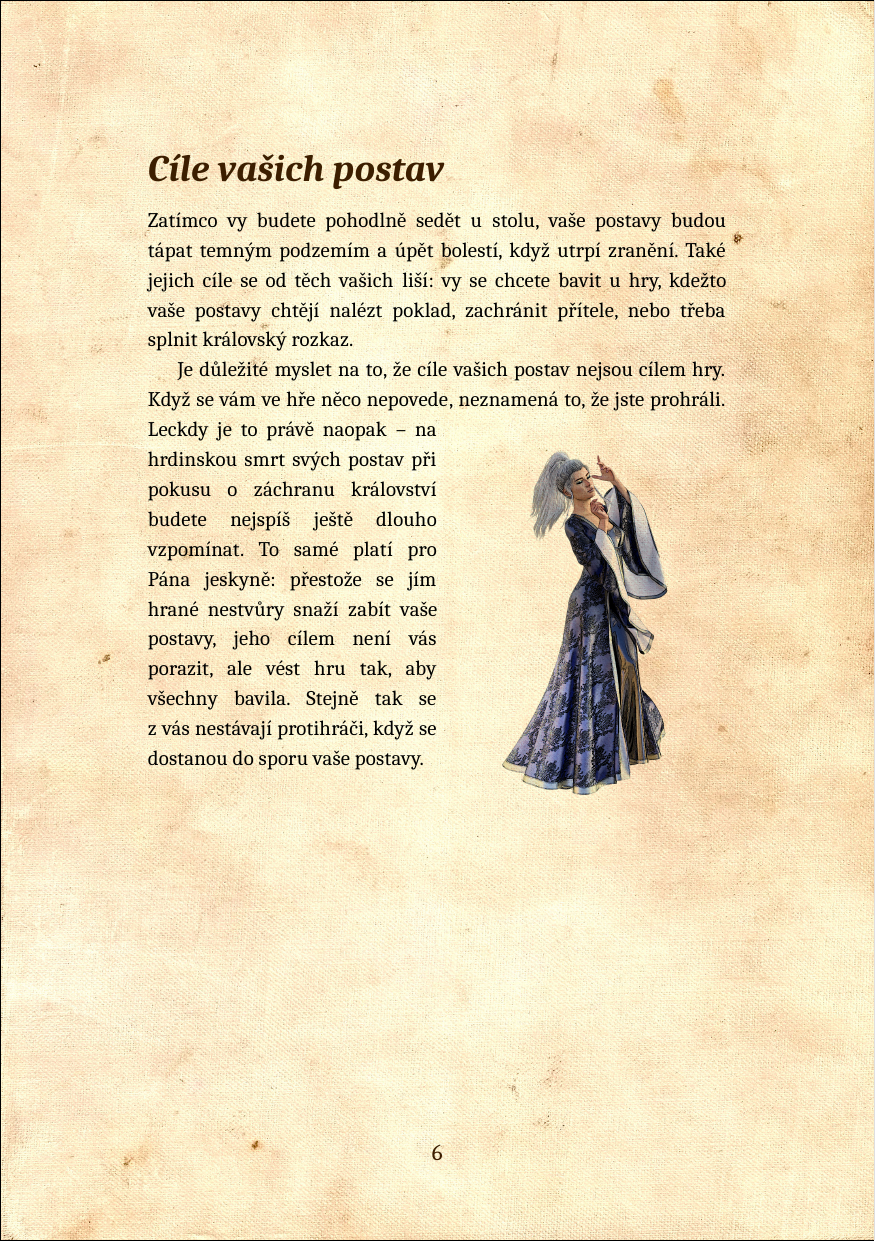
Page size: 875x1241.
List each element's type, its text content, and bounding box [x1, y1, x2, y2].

text Zatímco vy budete pohodlně sedět u⁠ stolu, vaše postavy budou tápat temným podzemím a⁠ úpět bolestí, když utrpí zranění. Také jejich cíle se od těch vašich liší: vy se chcete bavit u⁠ hry, kdežto vaše postavy chtějí nalézt poklad, zachránit přítele, nebo třeba splnit královský rozkaz. Je důležité myslet na to, že cíle vašich postav nejsou cílem hry. Když se vám ve hře něco nepovede, neznamená to, že jste prohráli. Leckdy je to právě naopak – na hrdinskou smrt svých postav při pokusu o⁠ záchranu království budete nejspíš ještě dlouho vzpomínat. To samé platí pro Pána jeskyně: přestože se jím hrané nestvůry snaží zabít vaše postavy, jeho cílem není vás porazit, ale vést hru tak, aby všechny bavila. Stejně tak se z⁠ vás nestávají protihráči, když se dostanou do sporu vaše postavy. [148, 208, 726, 771]
picture [1, 1, 874, 1240]
subtitle Cíle vašich postav [148, 148, 726, 191]
